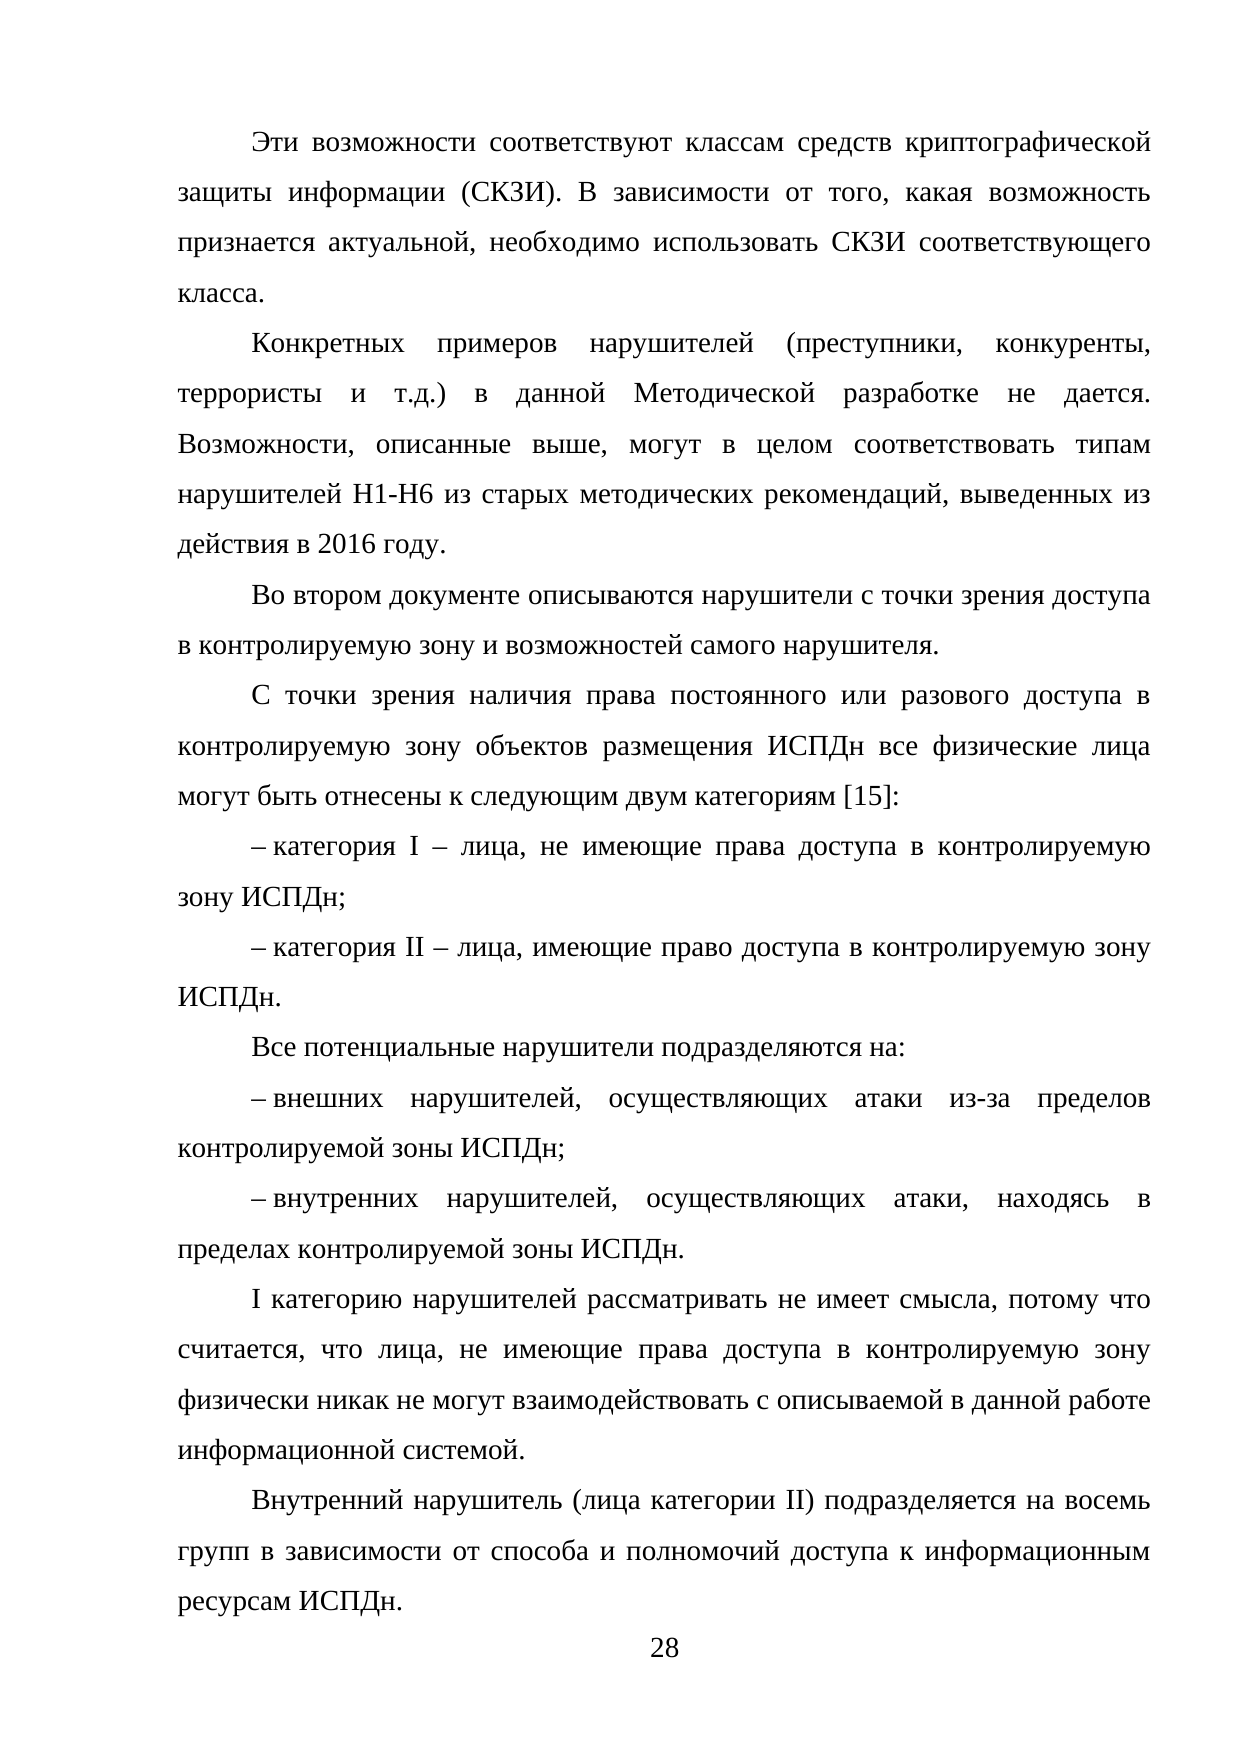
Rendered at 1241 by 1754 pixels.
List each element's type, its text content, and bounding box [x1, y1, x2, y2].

text Все потенциальные нарушители подразделяются на: [177, 1029, 1152, 1063]
text Во втором документе описываются нарушители с точки зрения доступа в контролируемую зону и возможностей самого нарушителя. [177, 577, 1152, 661]
text Внутренний нарушитель (лица категории II) подразделяется на восемь групп в зависимости от способа и полномочий доступа к информационным ресурсам ИСПДн. [177, 1482, 1152, 1617]
text Конкретных примеров нарушителей (преступники, конкуренты, террористы и т.д.) в данной Методической разработке не дается. Возможности, описанные выше, могут в целом соответствовать типам нарушителей Н1-Н6 из старых методических рекомендаций, выведенных из действия в 2016 году. [177, 325, 1152, 560]
list внутренних нарушителей, осуществляющих атаки, находясь в пределах контролируемой зоны ИСПДн. [177, 1181, 1152, 1264]
text I категорию нарушителей рассматривать не имеет смысла, потому что считается, что лица, не имеющие права доступа в контролируемую зону физически никак не могут взаимодействовать с описываемой в данной работе информационной системой. [177, 1281, 1152, 1466]
list категория II – лица, имеющие право доступа в контролируемую зону ИСПДн. [177, 929, 1152, 1013]
text Эти возможности соответствуют классам средств криптографической защиты информации (СКЗИ). В зависимости от того, какая возможность признается актуальной, необходимо использовать СКЗИ соответствующего класса. [177, 124, 1152, 308]
list категория I – лица, не имеющие права доступа в контролируемую зону ИСПДн; [177, 828, 1152, 912]
text С точки зрения наличия права постоянного или разового доступа в контролируемую зону объектов размещения ИСПДн все физические лица могут быть отнесены к следующим двум категориям [15]: [177, 677, 1152, 812]
list внешних нарушителей, осуществляющих атаки из-за пределов контролируемой зоны ИСПДн; [177, 1080, 1152, 1164]
